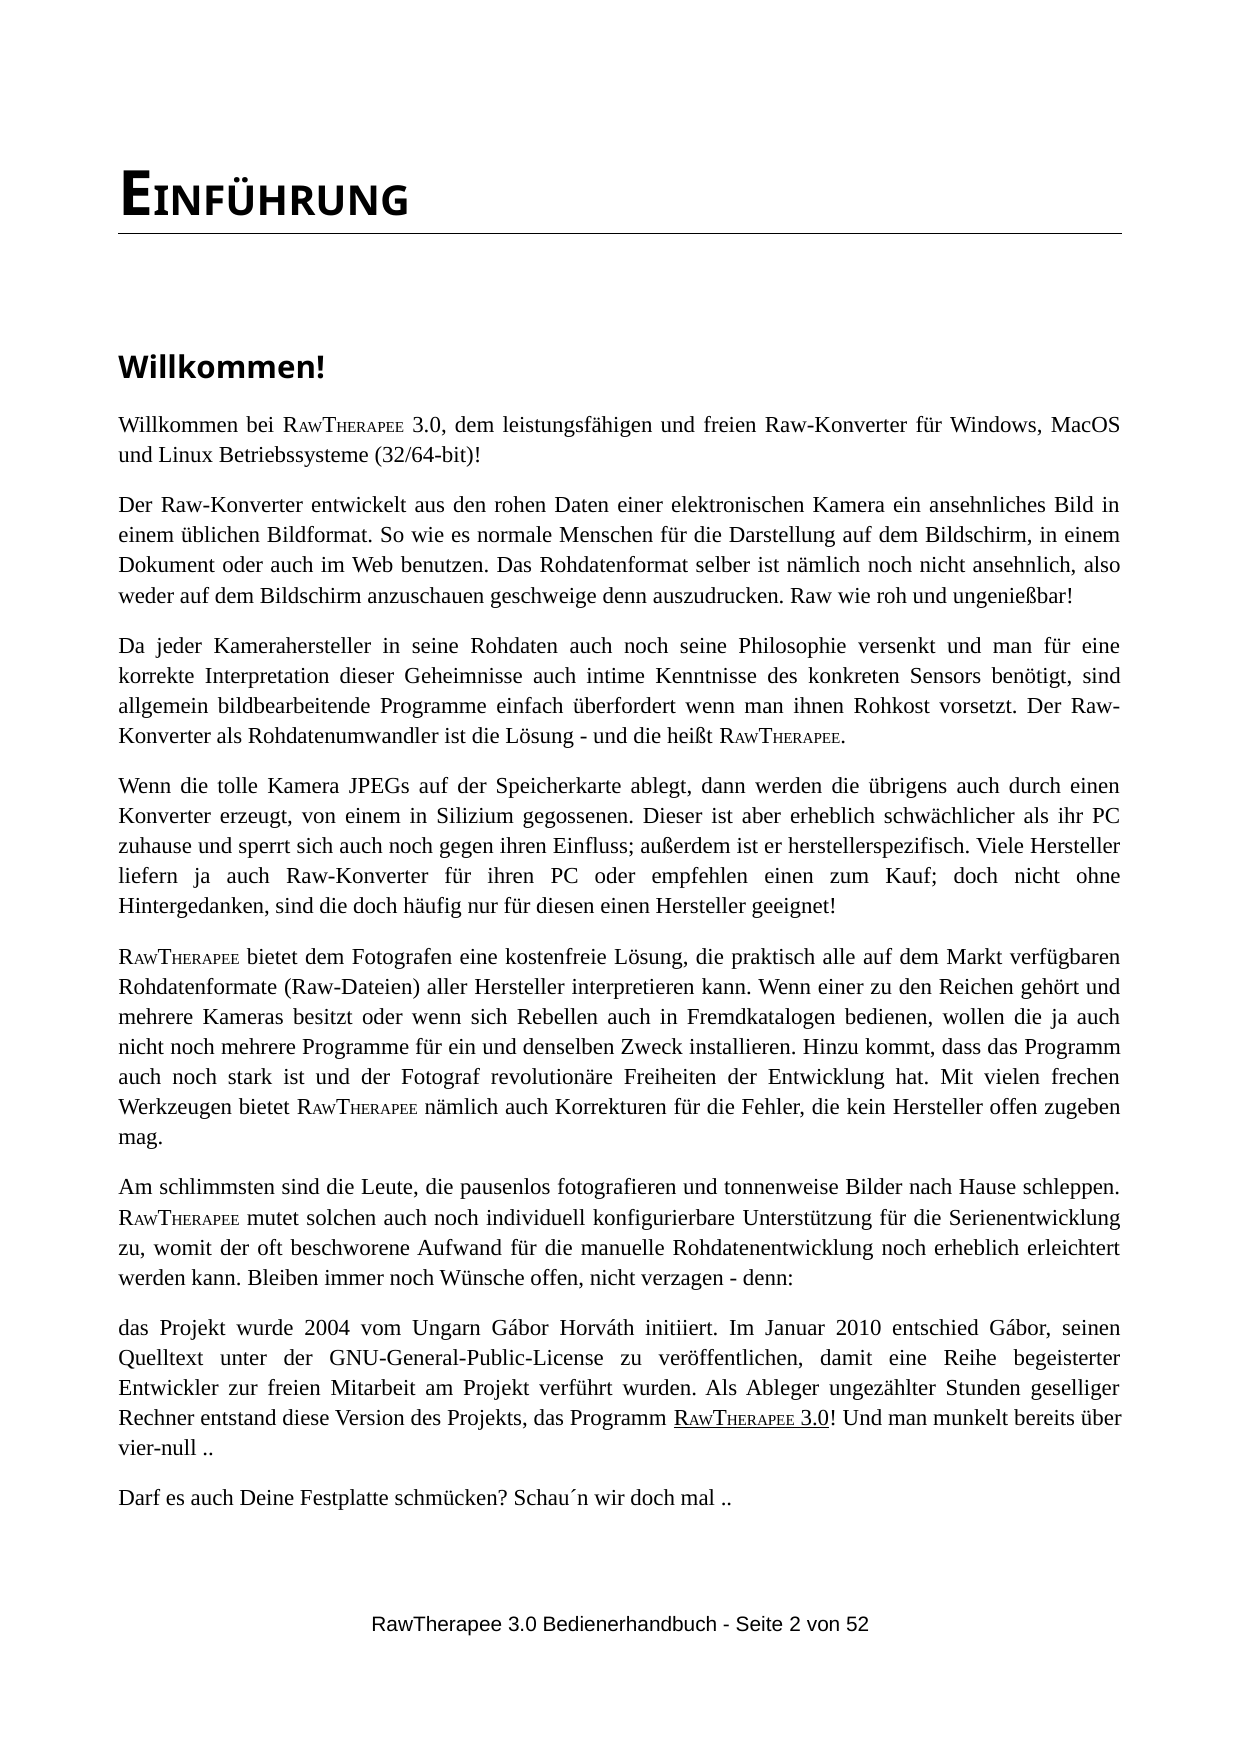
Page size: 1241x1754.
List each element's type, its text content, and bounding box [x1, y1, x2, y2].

subtitle Einführung [118, 148, 1122, 233]
text das Projekt wurde 2004 vom Ungarn Gábor Horváth initiiert. Im Januar 2010 entschied Gábor, seinen Quelltext unter der GNU-General-Public-License zu veröffentlichen, damit eine Reihe begeisterter Entwickler zur freien Mitarbeit am Projekt verführt wurden. Als Ableger ungezählter Stunden geselliger Rechner entstand diese Version des Projekts, das Programm RawTherapee 3.0! Und man munkelt bereits über vier-null .. [118, 1310, 1122, 1461]
text Der Raw-Konverter entwickelt aus den rohen Daten einer elektronischen Kamera ein ansehnliches Bild in einem üblichen Bildformat. So wie es normale Menschen für die Darstellung auf dem Bildschirm, in einem Dokument oder auch im Web benutzen. Das Rohdatenformat selber ist nämlich noch nicht ansehnlich, also weder auf dem Bildschirm anzuschauen geschweige denn auszudrucken. Raw wie roh und ungenießbar! [118, 488, 1122, 608]
text RawTherapee bietet dem Fotografen eine kostenfreie Lösung, die praktisch alle auf dem Markt verfügbaren Rohdatenformate (Raw-Dateien) aller Hersteller interpretieren kann. Wenn einer zu den Reichen gehört und mehrere Kameras besitzt oder wenn sich Rebellen auch in Fremdkatalogen bedienen, wollen die ja auch nicht noch mehrere Programme für ein und denselben Zweck installieren. Hinzu kommt, dass das Programm auch noch stark ist und der Fotograf revolutionäre Freiheiten der Entwicklung hat. Mit vielen frechen Werkzeugen bietet RawTherapee nämlich auch Korrekturen für die Fehler, die kein Hersteller offen zugeben mag. [118, 939, 1122, 1150]
subtitle Willkommen! [118, 345, 1122, 387]
text Darf es auch Deine Festplatte schmücken? Schau´n wir doch mal .. [118, 1481, 1122, 1511]
text Wenn die tolle Kamera JPEGs auf der Speicherkarte ablegt, dann werden die übrigens auch durch einen Konverter erzeugt, von einem in Silizium gegossenen. Dieser ist aber erheblich schwächlicher als ihr PC zuhause und sperrt sich auch noch gegen ihren Einfluss; außerdem ist er herstellerspezifisch. Viele Hersteller liefern ja auch Raw-Konverter für ihren PC oder empfehlen einen zum Kauf; doch nicht ohne Hintergedanken, sind die doch häufig nur für diesen einen Hersteller geeignet! [118, 768, 1122, 919]
text Willkommen bei RawTherapee 3.0, dem leistungsfähigen und freien Raw-Konverter für Windows, MacOS und Linux Betriebssysteme (32/64-bit)! [118, 407, 1122, 468]
text Am schlimmsten sind die Leute, die pausenlos fotografieren und tonnenweise Bilder nach Hause schleppen. RawTherapee mutet solchen auch noch individuell konfigurierbare Unterstützung für die Serienentwicklung zu, womit der oft beschworene Aufwand für die manuelle Rohdatenentwicklung noch erheblich erleichtert werden kann. Bleiben immer noch Wünsche offen, nicht verzagen - denn: [118, 1170, 1122, 1290]
text Da jeder Kamerahersteller in seine Rohdaten auch noch seine Philosophie versenkt und man für eine korrekte Interpretation dieser Geheimnisse auch intime Kenntnisse des konkreten Sensors benötigt, sind allgemein bildbearbeitende Programme einfach überfordert wenn man ihnen Rohkost vorsetzt. Der Raw-Konverter als Rohdatenumwandler ist die Lösung - und die heißt RawTherapee. [118, 628, 1122, 748]
